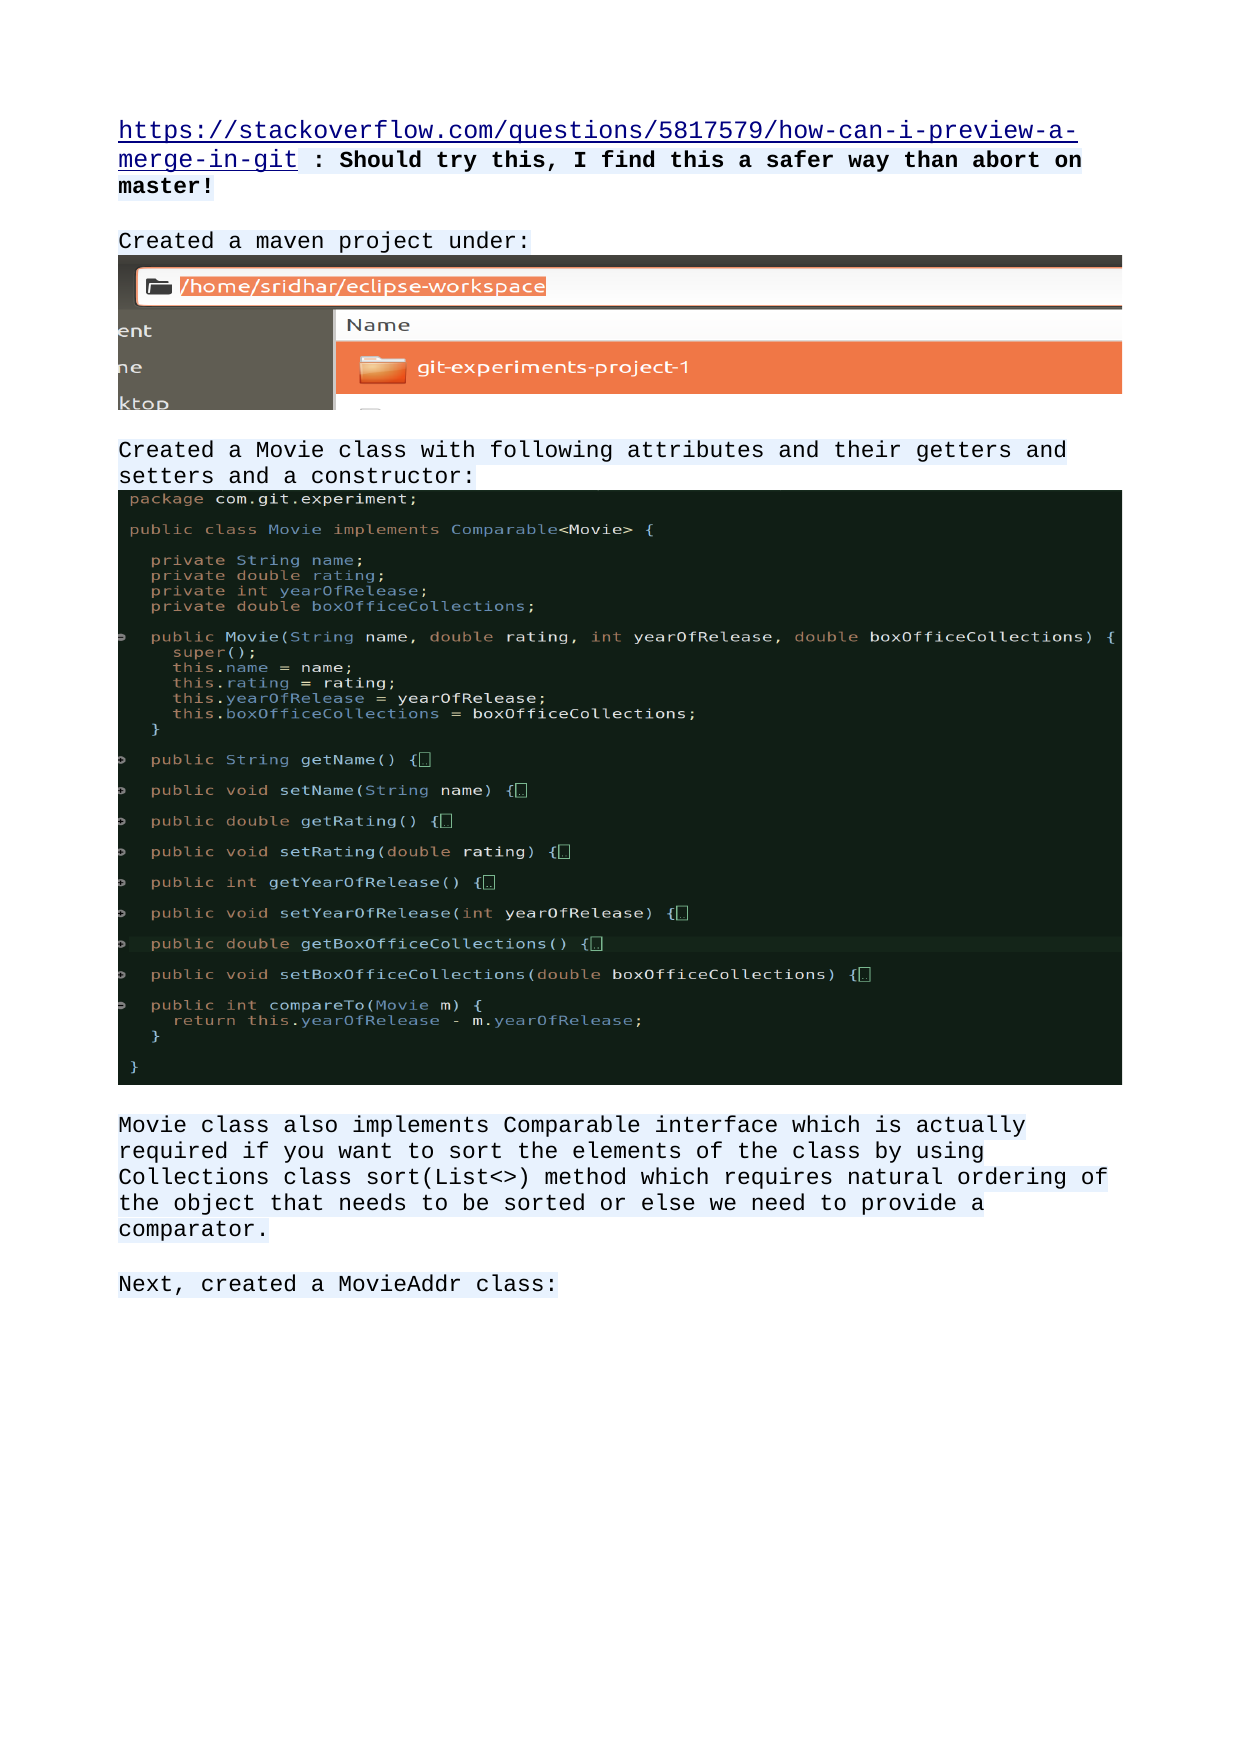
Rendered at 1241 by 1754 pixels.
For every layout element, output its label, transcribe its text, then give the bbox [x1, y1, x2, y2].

text Movie class also implements Comparable interface which is actually required if you want to sort the elements of the class by using Collections class sort(List<>) method which requires natural ordering of the object that needs to be sorted or else we need to provide a comparator. [118, 1114, 1122, 1243]
picture [118, 255, 1123, 410]
picture [118, 490, 1123, 1085]
text Next, created a MovieAddr class: [118, 1272, 1122, 1298]
text https://stackoverflow.com/questions/5817579/how-can-i-preview-a-merge-in-git : Should try this, I find this a safer way than abort on master! [118, 118, 1122, 201]
text Created a maven project under: [118, 229, 1122, 255]
text Created a Movie class with following attributes and their getters and setters and a constructor: [118, 439, 1122, 490]
